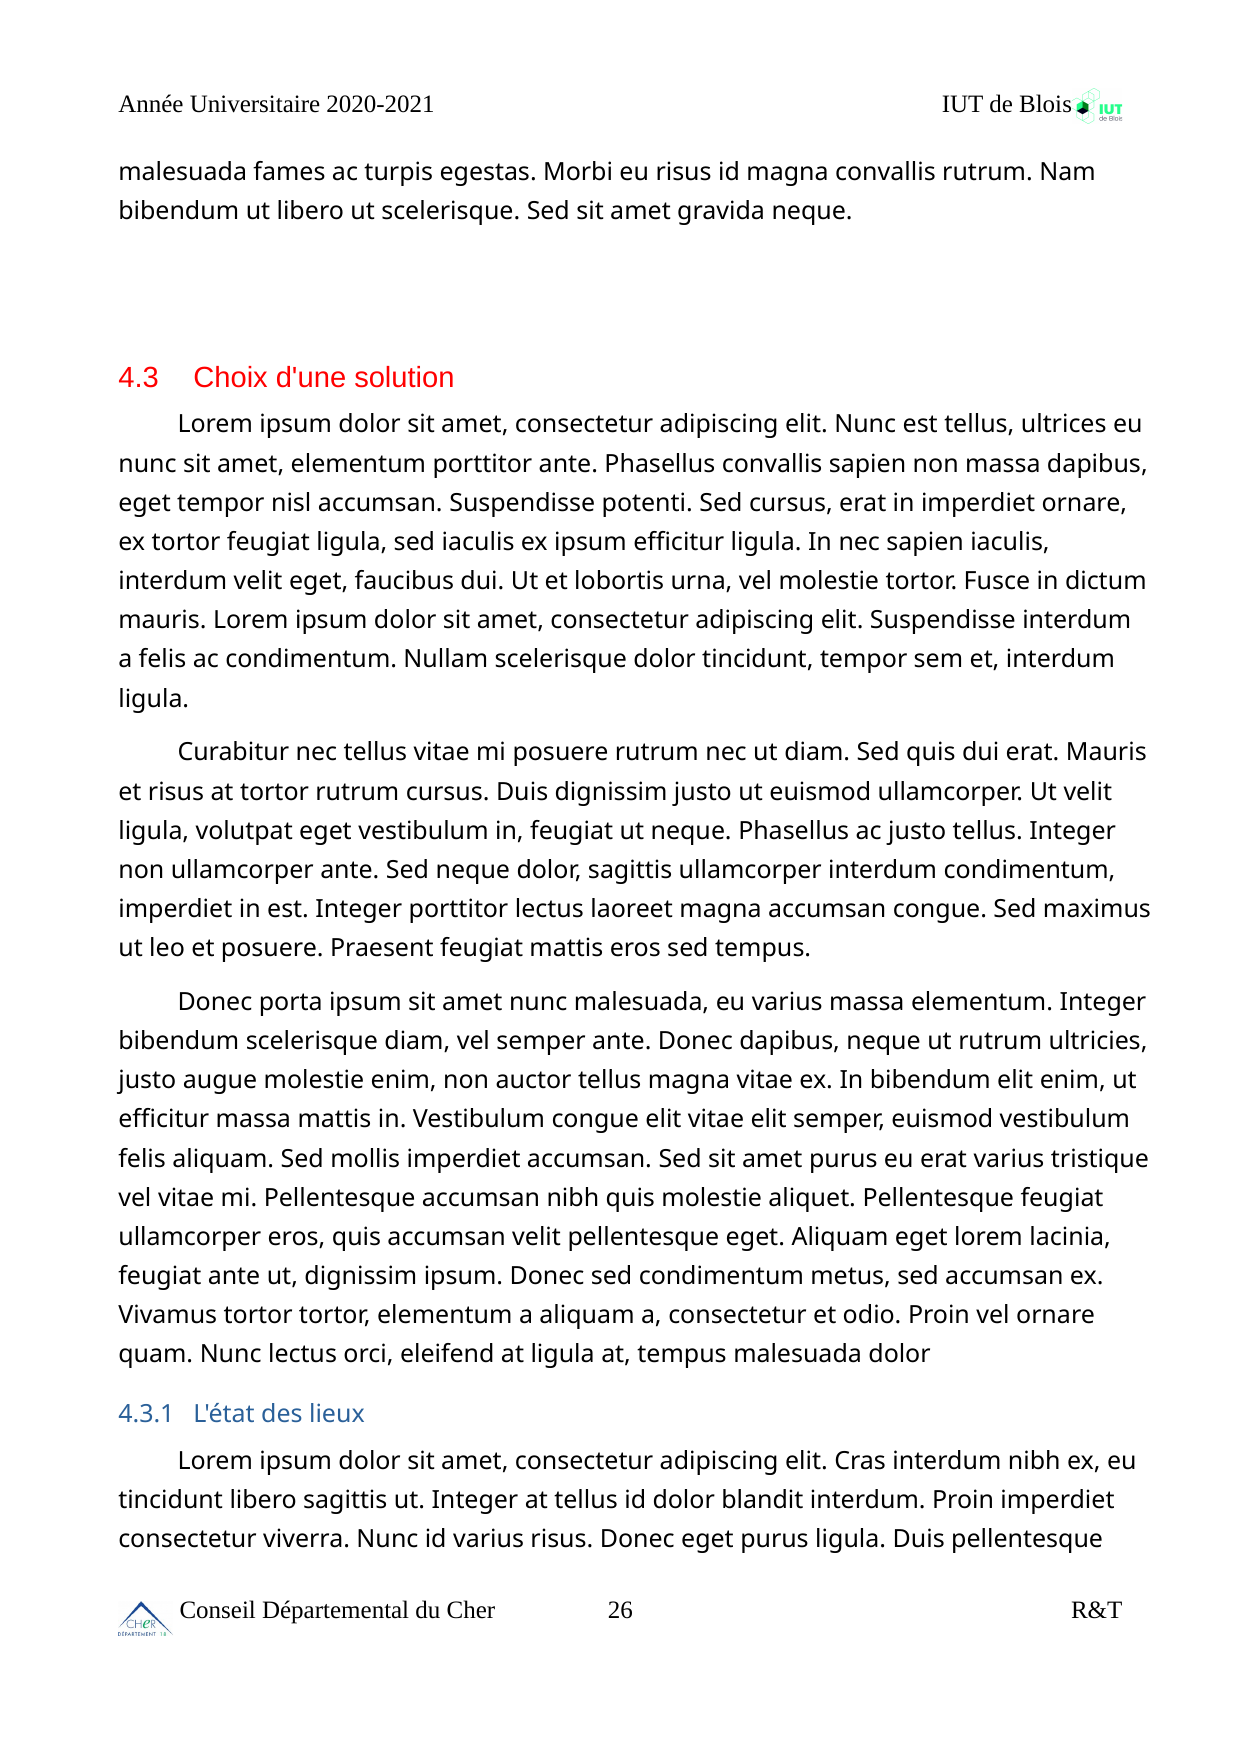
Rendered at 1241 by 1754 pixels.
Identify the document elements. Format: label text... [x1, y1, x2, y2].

subtitle Choix d'une solution [118, 360, 1152, 394]
picture [118, 1601, 174, 1636]
text Curabitur nec tellus vitae mi posuere rutrum nec ut diam. Sed quis dui erat. Mauris et risus at tortor rutrum cursus. Duis dignissim justo ut euismod ullamcorper. Ut velit ligula, volutpat eget vestibulum in, feugiat ut neque. Phasellus ac justo tellus. Integer non ullamcorper ante. Sed neque dolor, sagittis ullamcorper interdum condimentum, imperdiet in est. Integer porttitor lectus laoreet magna accumsan congue. Sed maximus ut leo et posuere. Praesent feugiat mattis eros sed tempus. [118, 734, 1152, 964]
picture [1071, 88, 1123, 124]
text Lorem ipsum dolor sit amet, consectetur adipiscing elit. Nunc est tellus, ultrices eu nunc sit amet, elementum porttitor ante. Phasellus convallis sapien non massa dapibus, eget tempor nisl accumsan. Suspendisse potenti. Sed cursus, erat in imperdiet ornare, ex tortor feugiat ligula, sed iaculis ex ipsum efficitur ligula. In nec sapien iaculis, interdum velit eget, faucibus dui. Ut et lobortis urna, vel molestie tortor. Fusce in dictum mauris. Lorem ipsum dolor sit amet, consectetur adipiscing elit. Suspendisse interdum a felis ac condimentum. Nullam scelerisque dolor tincidunt, tempor sem et, interdum ligula. [118, 406, 1152, 714]
subtitle L'état des lieux [118, 1396, 1152, 1430]
text Donec porta ipsum sit amet nunc malesuada, eu varius massa elementum. Integer bibendum scelerisque diam, vel semper ante. Donec dapibus, neque ut rutrum ultricies, justo augue molestie enim, non auctor tellus magna vitae ex. In bibendum elit enim, ut efficitur massa mattis in. Vestibulum congue elit vitae elit semper, euismod vestibulum felis aliquam. Sed mollis imperdiet accumsan. Sed sit amet purus eu erat varius tristique vel vitae mi. Pellentesque accumsan nibh quis molestie aliquet. Pellentesque feugiat ullamcorper eros, quis accumsan velit pellentesque eget. Aliquam eget lorem lacinia, feugiat ante ut, dignissim ipsum. Donec sed condimentum metus, sed accumsan ex. Vivamus tortor tortor, elementum a aliquam a, consectetur et odio. Proin vel ornare quam. Nunc lectus orci, eleifend at ligula at, tempus malesuada dolor [118, 984, 1152, 1370]
text malesuada fames ac turpis egestas. Morbi eu risus id magna convallis rutrum. Nam bibendum ut libero ut scelerisque. Sed sit amet gravida neque. [118, 153, 1152, 227]
text Lorem ipsum dolor sit amet, consectetur adipiscing elit. Cras interdum nibh ex, eu tincidunt libero sagittis ut. Integer at tellus id dolor blandit interdum. Proin imperdiet consectetur viverra. Nunc id varius risus. Donec eget purus ligula. Duis pellentesque [118, 1443, 1152, 1555]
